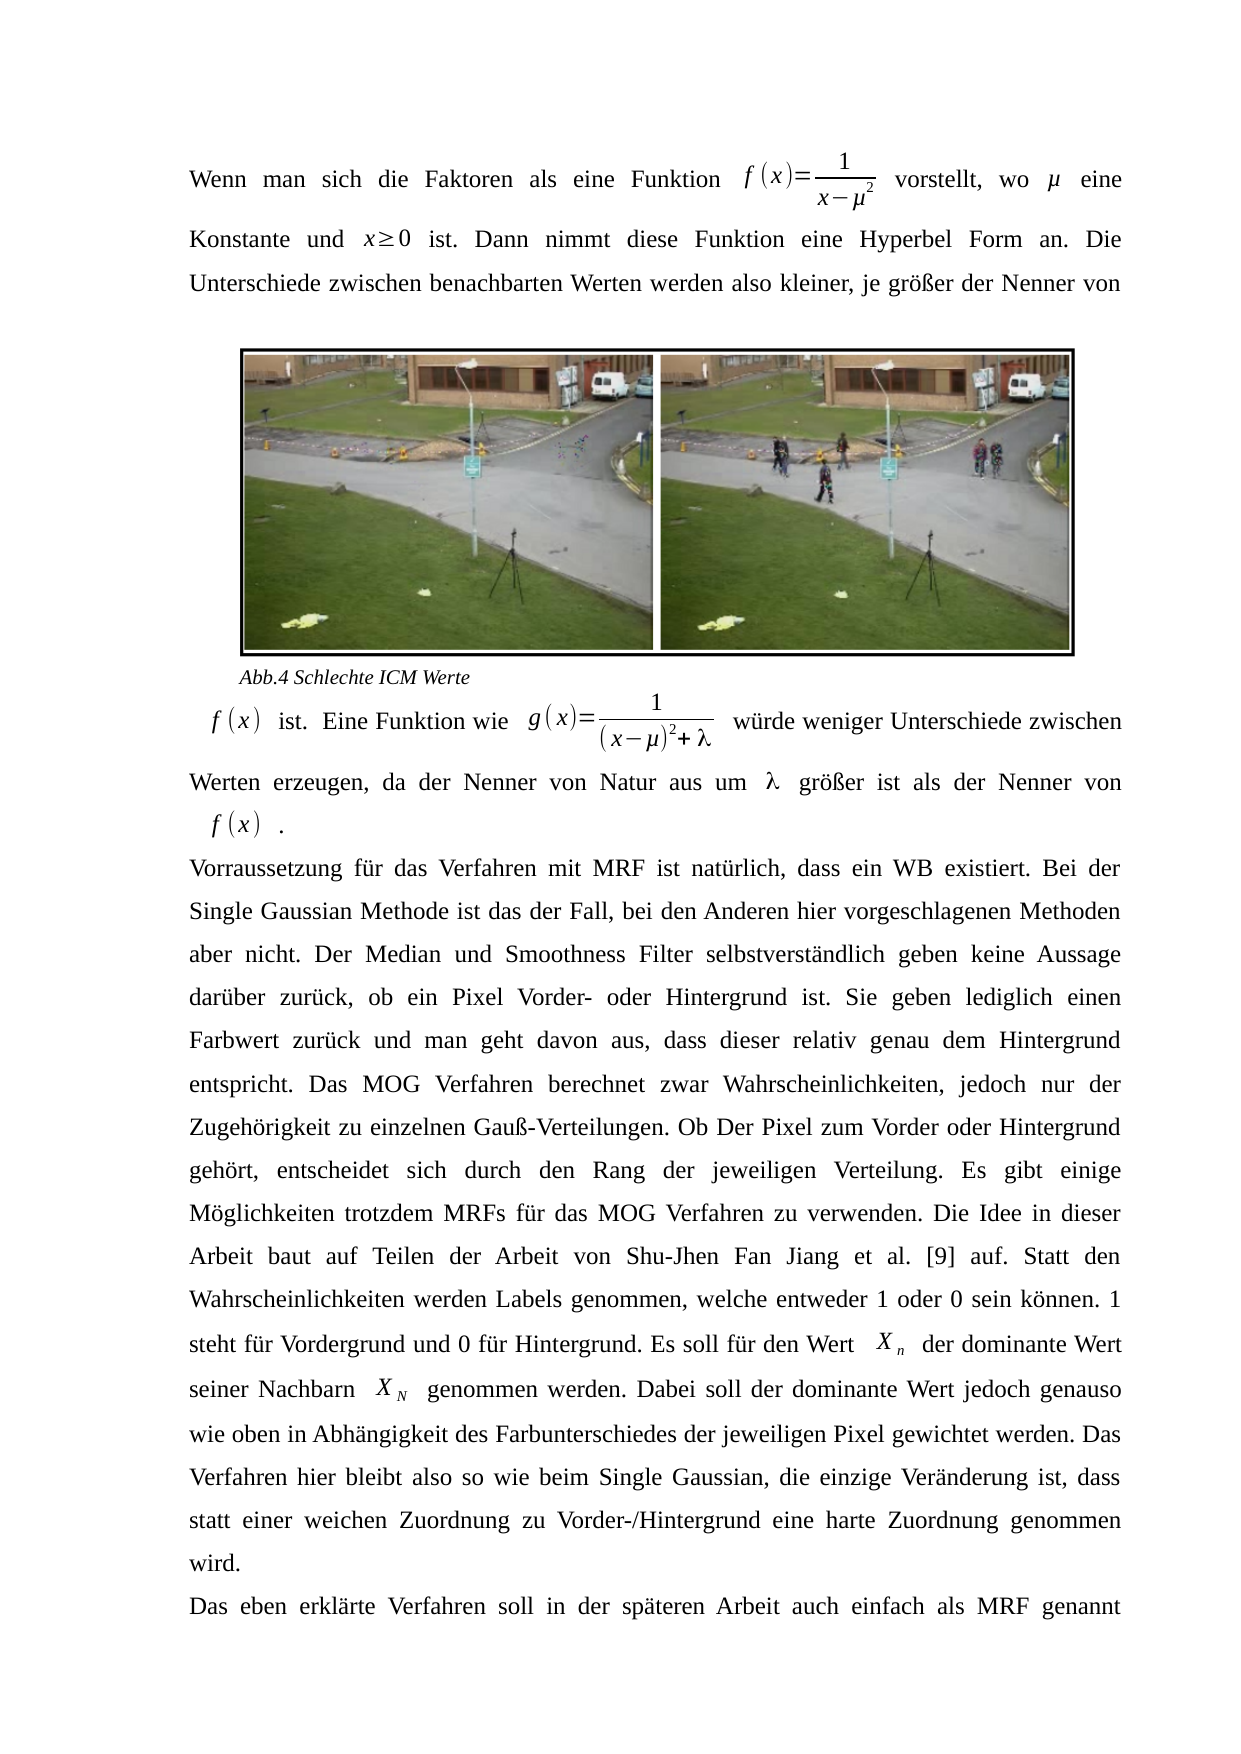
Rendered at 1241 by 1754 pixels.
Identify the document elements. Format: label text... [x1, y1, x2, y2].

text Wenn man sich die Faktoren als eine Funktionvorstellt, woeine Konstante undist. Dann nimmt diese Funktion eine Hyperbel Form an. Die Unterschiede zwischen benachbarten Werten werden also kleiner, je größer der Nenner von ist. Eine Funktion wiewürde weniger Unterschiede zwischen Werten erzeugen, da der Nenner von Natur aus umgrößer ist als der Nenner von. [189, 148, 1122, 839]
picture [239, 343, 1078, 665]
text Das eben erklärte Verfahren soll in der späteren Arbeit auch einfach als MRF genannt [189, 1591, 1122, 1620]
text Vorraussetzung für das Verfahren mit MRF ist natürlich, dass ein WB existiert. Bei der Single Gaussian Methode ist das der Fall, bei den Anderen hier vorgeschlagenen Methoden aber nicht. Der Median und Smoothness Filter selbstverständlich geben keine Aussage darüber zurück, ob ein Pixel Vorder- oder Hintergrund ist. Sie geben lediglich einen Farbwert zurück und man geht davon aus, dass dieser relativ genau dem Hintergrund entspricht. Das MOG Verfahren berechnet zwar Wahrscheinlichkeiten, jedoch nur der Zugehörigkeit zu einzelnen Gauß-Verteilungen. Ob Der Pixel zum Vorder oder Hintergrund gehört, entscheidet sich durch den Rang der jeweiligen Verteilung. Es gibt einige Möglichkeiten trotzdem MRFs für das MOG Verfahren zu verwenden. Die Idee in dieser Arbeit baut auf Teilen der Arbeit von Shu-Jhen Fan Jiang et al. [9] auf. Statt den Wahrscheinlichkeiten werden Labels genommen, welche entweder 1 oder 0 sein können. 1 steht für Vordergrund und 0 für Hintergrund. Es soll für den Wertder dominante Wert seiner Nachbarngenommen werden. Dabei soll der dominante Wert jedoch genauso wie oben in Abhängigkeit des Farbunterschiedes der jeweiligen Pixel gewichtet werden. Das Verfahren hier bleibt also so wie beim Single Gaussian, die einzige Veränderung ist, dass statt einer weichen Zuordnung zu Vorder-/Hintergrund eine harte Zuordnung genommen wird. [189, 853, 1122, 1577]
text Abb.4 Schlechte ICM Werte [239, 343, 1094, 689]
